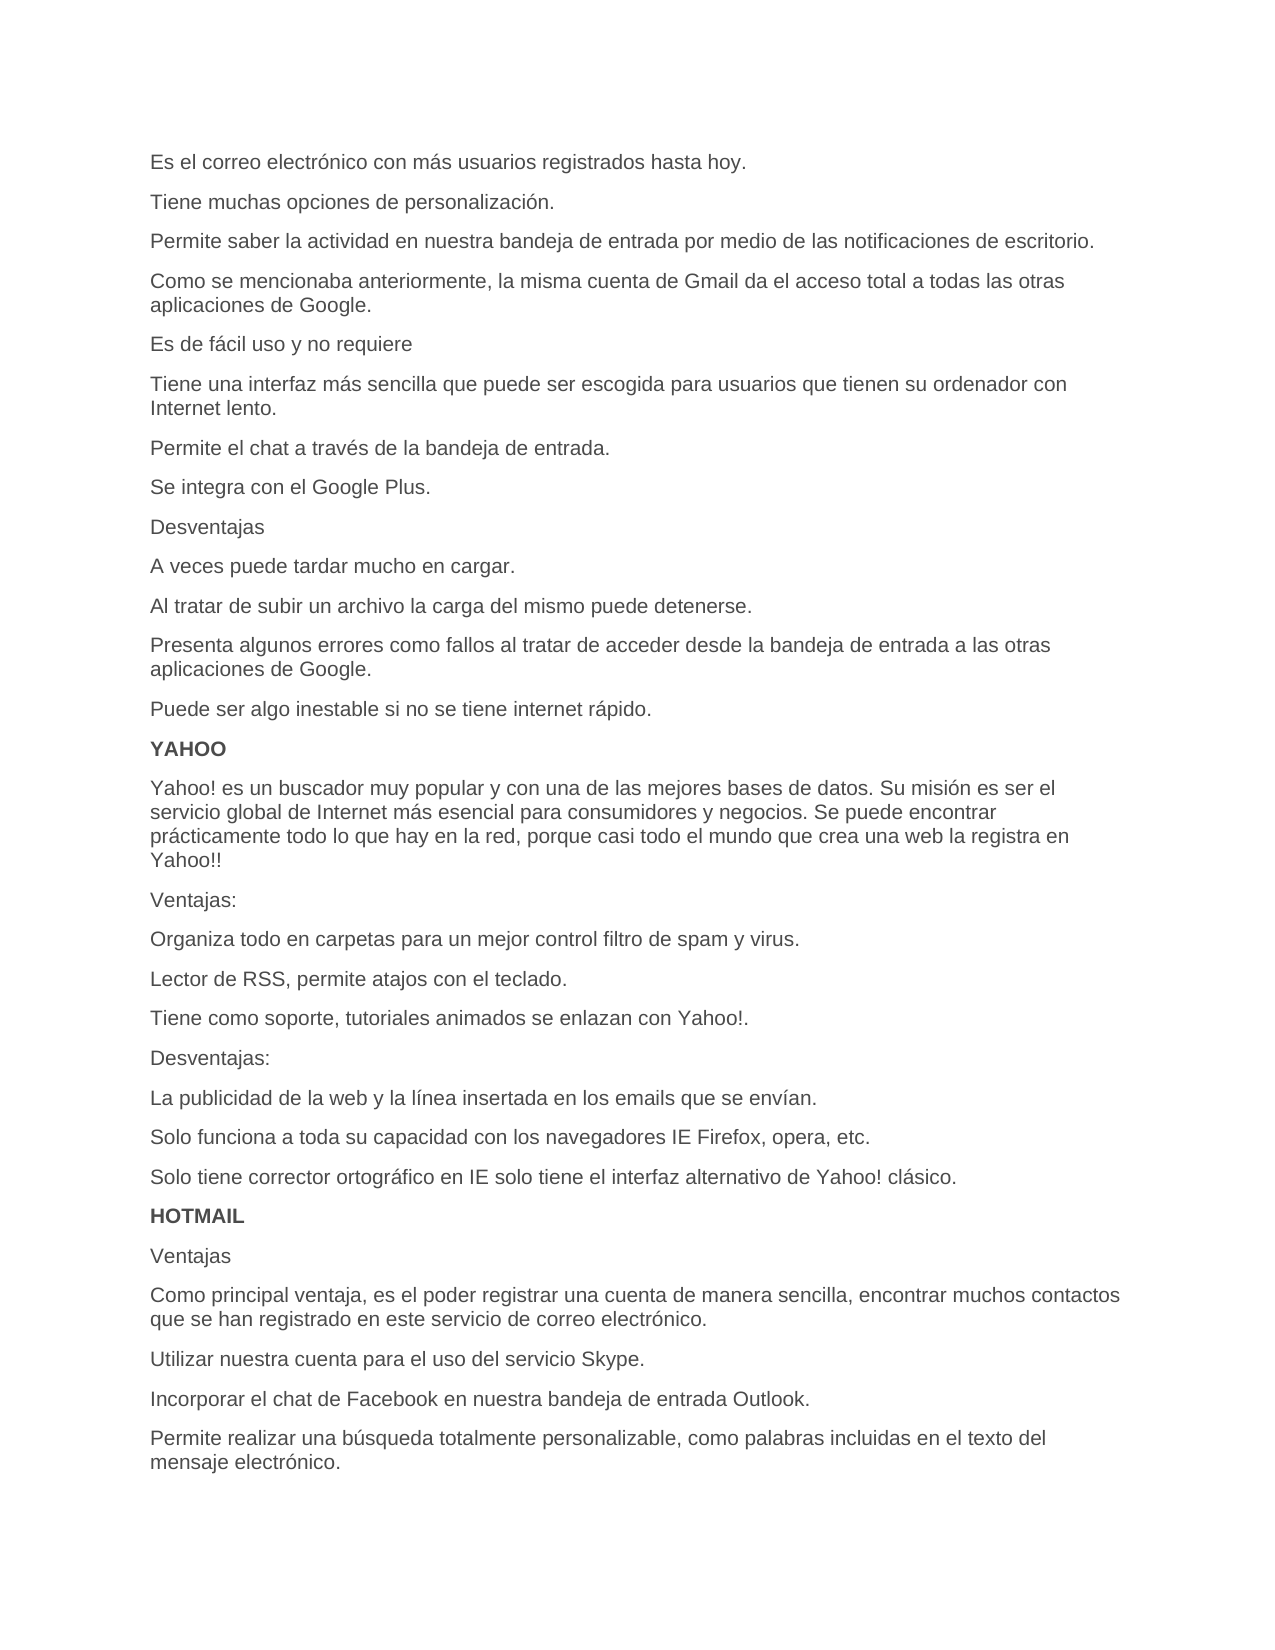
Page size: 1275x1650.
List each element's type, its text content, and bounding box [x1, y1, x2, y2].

text Organiza todo en carpetas para un mejor control filtro de spam y virus. [150, 927, 1125, 951]
text Es de fácil uso y no requiere [150, 332, 1125, 356]
text Al tratar de subir un archivo la carga del mismo puede detenerse. [150, 594, 1125, 618]
text Yahoo! es un buscador muy popular y con una de las mejores bases de datos. Su misión es ser el servicio global de Internet más esencial para consumidores y negocios. Se puede encontrar prácticamente todo lo que hay en la red, porque casi todo el mundo que crea una web la registra en Yahoo!! [150, 776, 1125, 872]
text Desventajas [150, 514, 1125, 538]
text Como se mencionaba anteriormente, la misma cuenta de Gmail da el acceso total a todas las otras aplicaciones de Google. [150, 269, 1125, 317]
text Utilizar nuestra cuenta para el uso del servicio Skype. [150, 1347, 1125, 1371]
text Es el correo electrónico con más usuarios registrados hasta hoy. [150, 150, 1125, 174]
text La publicidad de la web y la línea insertada en los emails que se envían. [150, 1085, 1125, 1109]
text HOTMAIL [150, 1204, 1125, 1228]
text Permite el chat a través de la bandeja de entrada. [150, 435, 1125, 459]
text Tiene muchas opciones de personalización. [150, 189, 1125, 213]
text Desventajas: [150, 1046, 1125, 1070]
text Tiene como soporte, tutoriales animados se enlazan con Yahoo!. [150, 1006, 1125, 1030]
text Ventajas: [150, 887, 1125, 911]
text Ventajas [150, 1244, 1125, 1268]
text Permite realizar una búsqueda totalmente personalizable, como palabras incluidas en el texto del mensaje electrónico. [150, 1426, 1125, 1474]
text Lector de RSS, permite atajos con el teclado. [150, 967, 1125, 991]
text Se integra con el Google Plus. [150, 475, 1125, 499]
text Permite saber la actividad en nuestra bandeja de entrada por medio de las notificaciones de escritorio. [150, 229, 1125, 253]
text A veces puede tardar mucho en cargar. [150, 554, 1125, 578]
text Como principal ventaja, es el poder registrar una cuenta de manera sencilla, encontrar muchos contactos que se han registrado en este servicio de correo electrónico. [150, 1283, 1125, 1331]
text Tiene una interfaz más sencilla que puede ser escogida para usuarios que tienen su ordenador con Internet lento. [150, 372, 1125, 420]
text YAHOO [150, 736, 1125, 760]
text Solo funciona a toda su capacidad con los navegadores IE Firefox, opera, etc. [150, 1125, 1125, 1149]
text Incorporar el chat de Facebook en nuestra bandeja de entrada Outlook. [150, 1386, 1125, 1410]
text Presenta algunos errores como fallos al tratar de acceder desde la bandeja de entrada a las otras aplicaciones de Google. [150, 633, 1125, 681]
text Solo tiene corrector ortográfico en IE solo tiene el interfaz alternativo de Yahoo! clásico. [150, 1164, 1125, 1188]
text Puede ser algo inestable si no se tiene internet rápido. [150, 697, 1125, 721]
